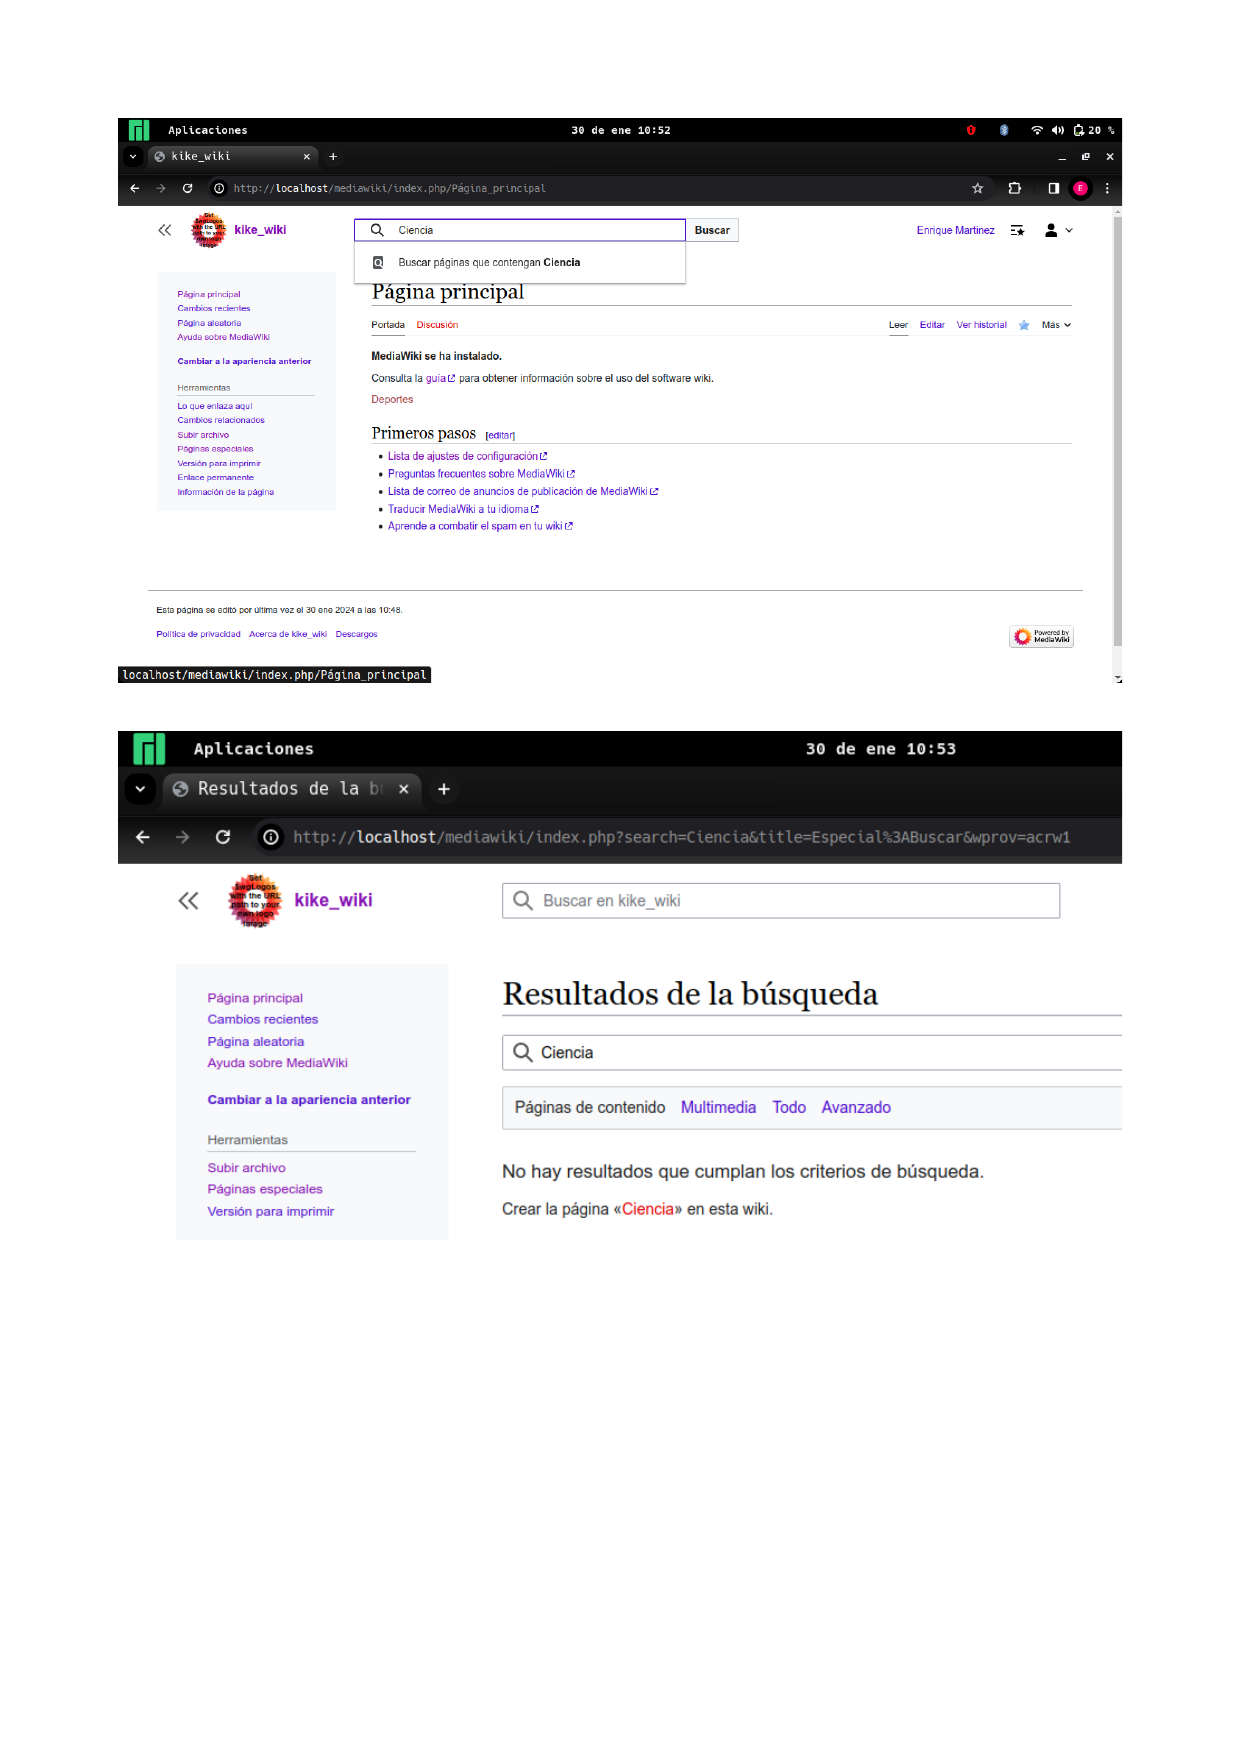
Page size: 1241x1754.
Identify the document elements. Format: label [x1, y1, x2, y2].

picture [118, 118, 1123, 683]
picture [118, 731, 1123, 1275]
